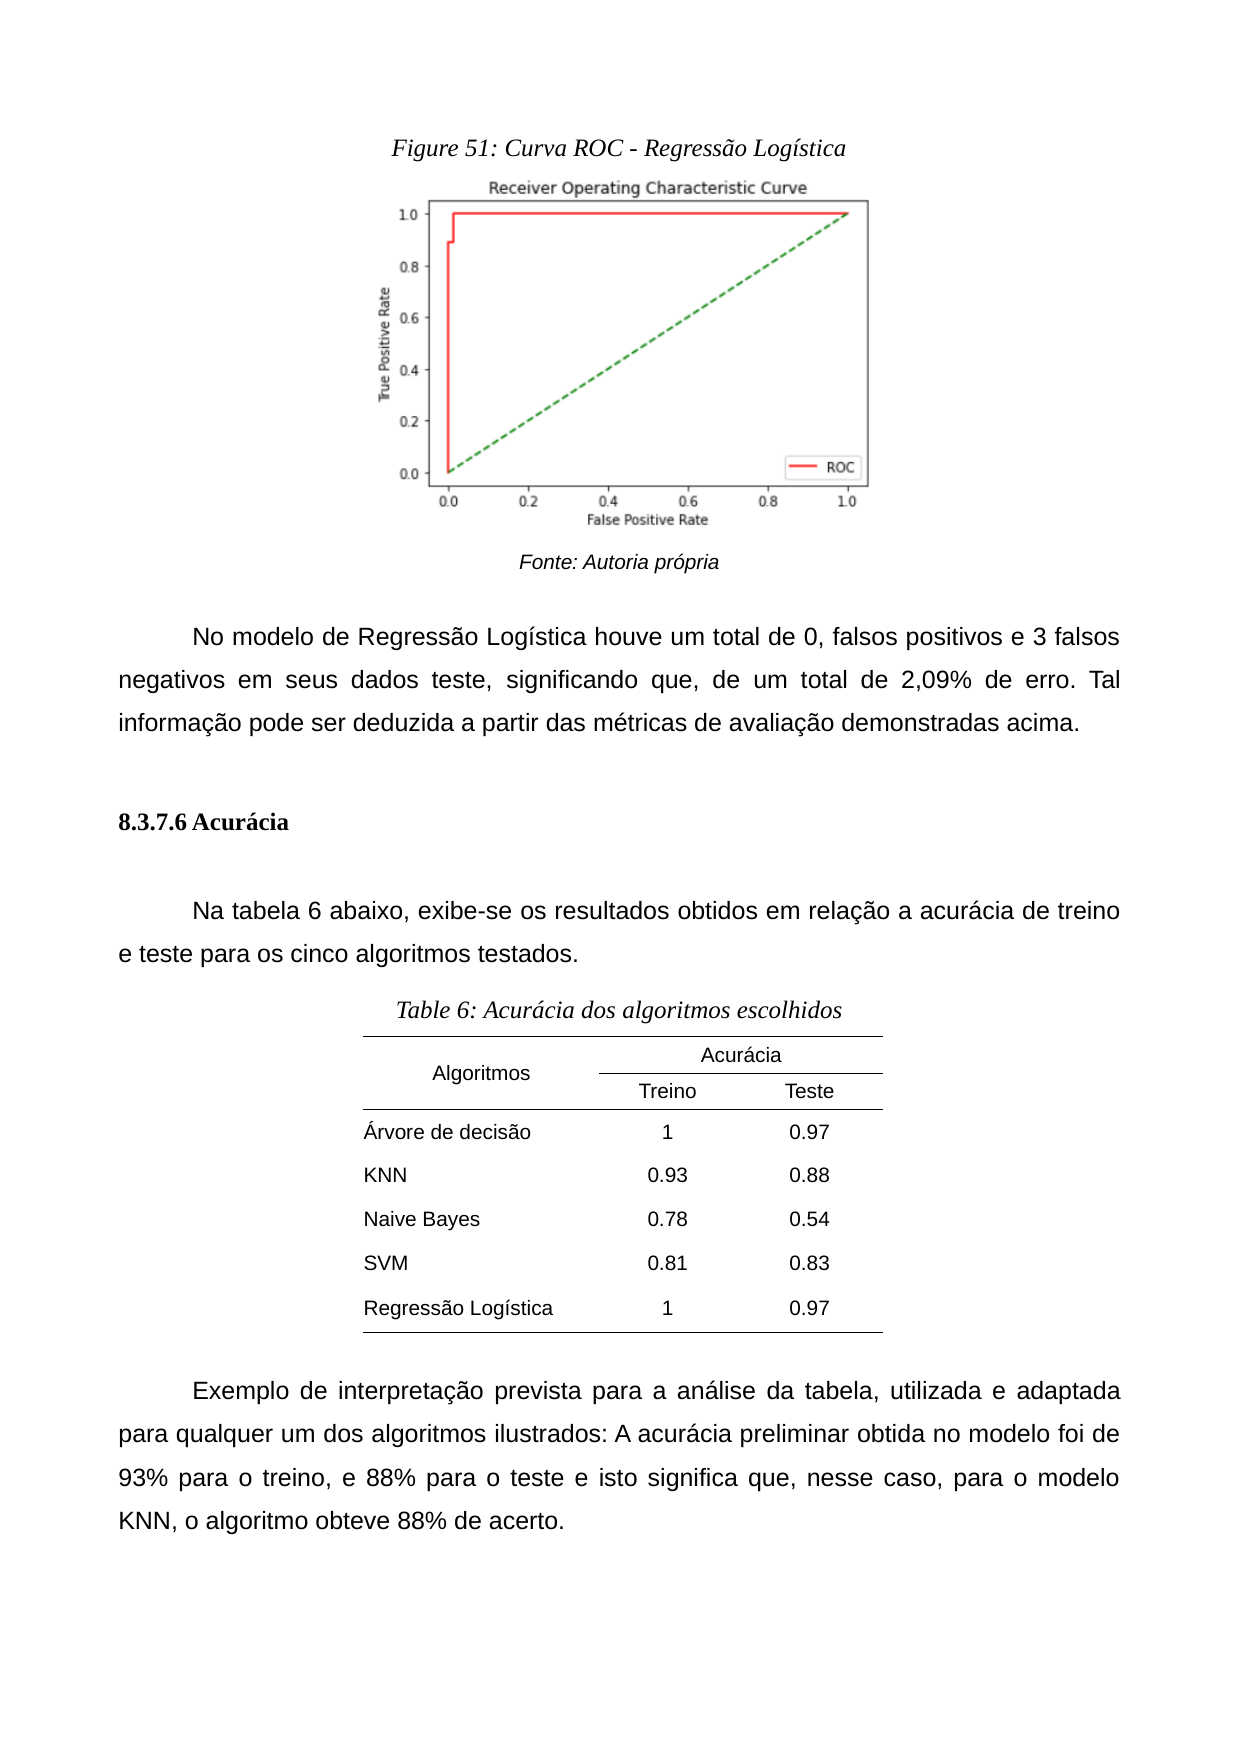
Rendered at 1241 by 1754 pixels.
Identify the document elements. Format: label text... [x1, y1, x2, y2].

table_cell 0.81 [599, 1243, 736, 1284]
table_header Algoritmos [363, 1037, 599, 1109]
subtitle 8.3.7.6 Acurácia [118, 807, 1122, 836]
table_cell 0.97 [736, 1110, 883, 1154]
table_cell 0.93 [599, 1154, 736, 1196]
picture [368, 170, 873, 528]
table_cell Treino [599, 1074, 736, 1109]
table_cell 1 [599, 1284, 736, 1332]
table_cell 1 [599, 1110, 736, 1154]
table_cell 0.83 [736, 1243, 883, 1284]
table_cell Árvore de decisão [363, 1110, 599, 1154]
table_cell Naive Bayes [363, 1196, 599, 1242]
text Na tabela 6 abaixo, exibe-se os resultados obtidos em relação a acurácia de treino e teste para os cinco algoritmos testados. [118, 896, 1122, 968]
text Fonte: Autoria própria [118, 118, 1122, 574]
text Exemplo de interpretação prevista para a análise da tabela, utilizada e adaptada para qualquer um dos algoritmos ilustrados: A acurácia preliminar obtida no modelo foi de 93% para o treino, e 88% para o teste e isto significa que, nesse caso, para o modelo KNN, o algoritmo obteve 88% de acerto. [118, 1376, 1122, 1534]
text Figure 51: Curva ROC - Regressão Logística [323, 133, 917, 161]
table_cell SVM [363, 1243, 599, 1284]
table_cell 0.54 [736, 1196, 883, 1242]
text Table 6: Acurácia dos algoritmos escolhidos [118, 995, 1122, 1023]
text No modelo de Regressão Logística houve um total de 0, falsos positivos e 3 falsos negativos em seus dados teste, significando que, de um total de 2,09% de erro. Tal informação pode ser deduzida a partir das métricas de avaliação demonstradas acima. [118, 622, 1122, 737]
table_header Acurácia [599, 1037, 883, 1072]
table_cell Teste [736, 1074, 883, 1109]
table_cell 0.97 [736, 1284, 883, 1332]
table_cell KNN [363, 1154, 599, 1196]
table_cell 0.88 [736, 1154, 883, 1196]
table_cell Regressão Logística [363, 1284, 599, 1332]
table_cell 0.78 [599, 1196, 736, 1242]
